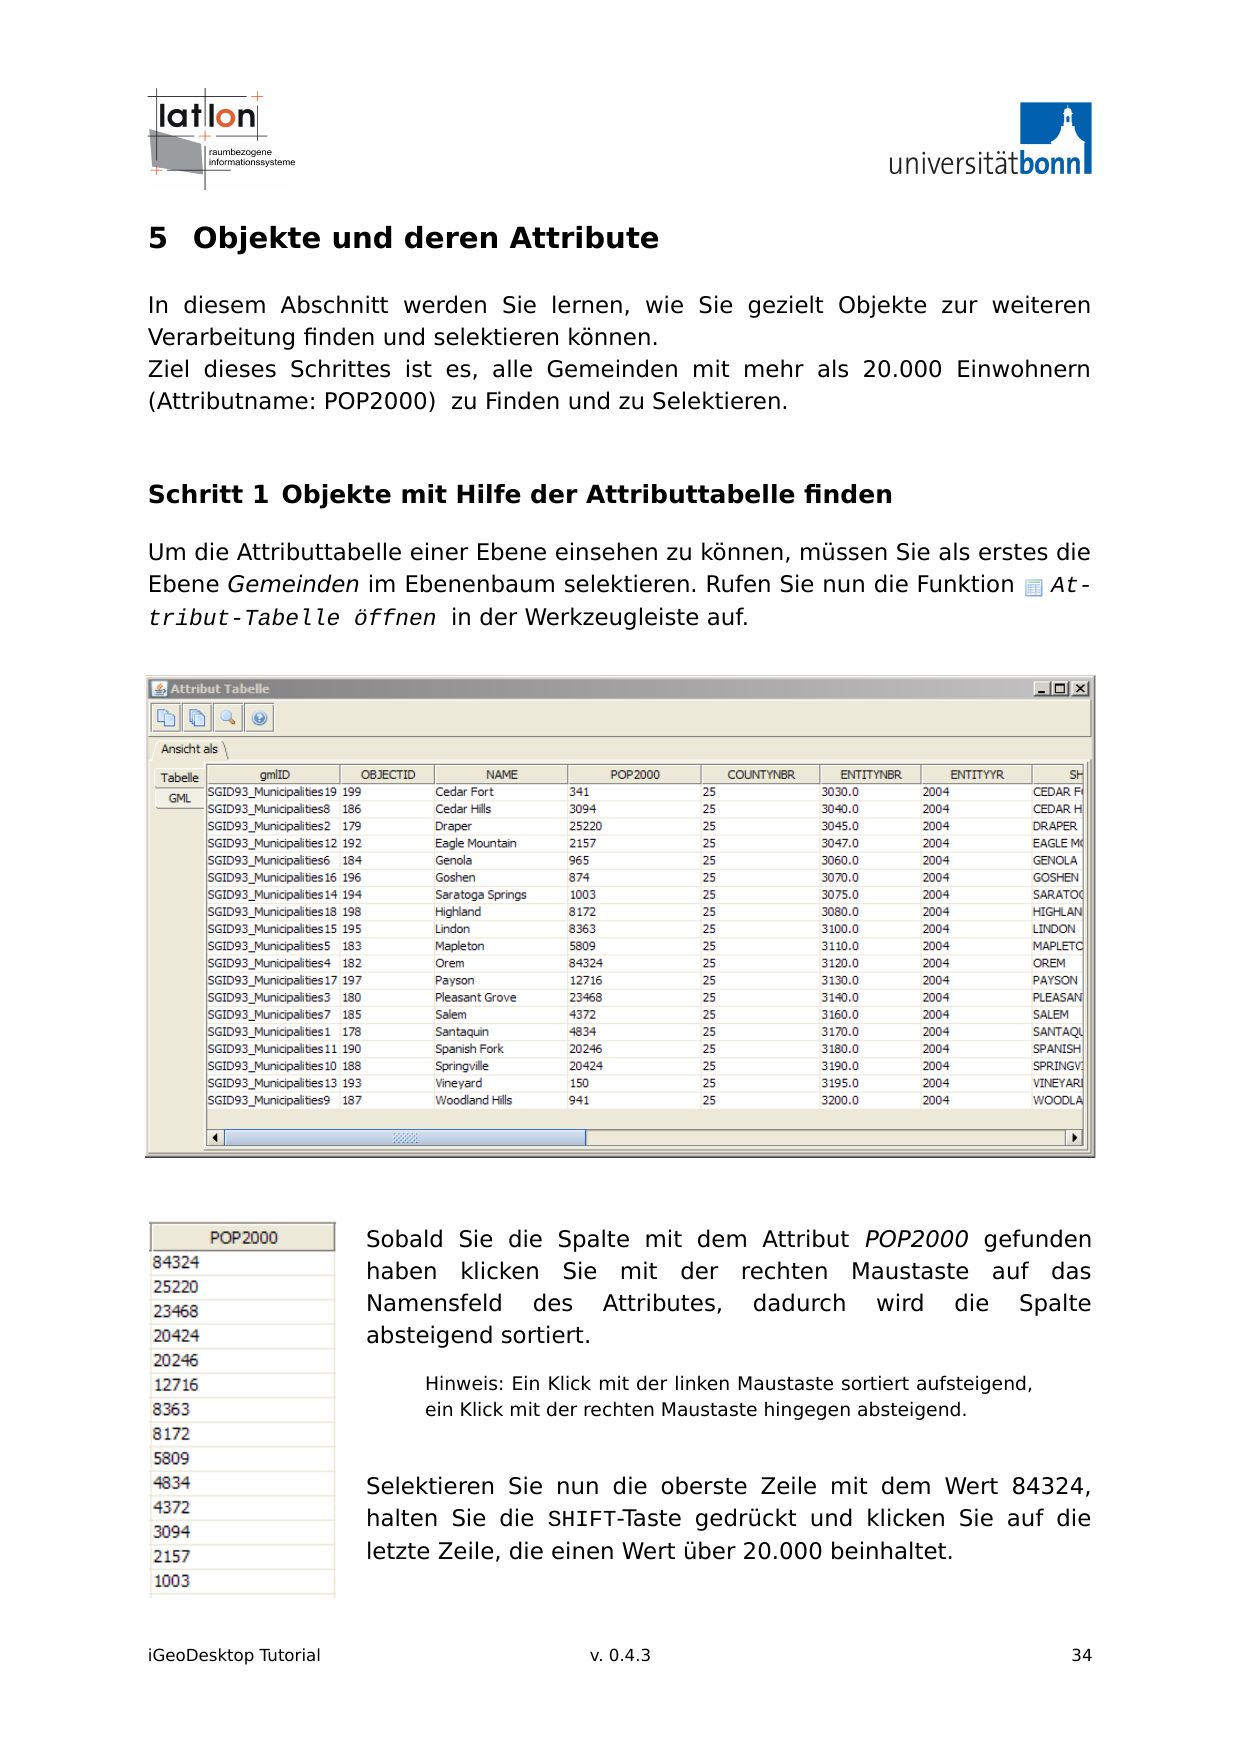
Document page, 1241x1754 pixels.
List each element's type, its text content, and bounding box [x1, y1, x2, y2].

text Hinweis: Ein Klick mit der linken Maustaste sortiert aufsteigend, ein Klick mit der rechten Maustaste hingegen absteigend. [337, 1373, 1033, 1421]
picture [149, 1221, 337, 1598]
text Sobald Sie die Spalte mit dem Attribut POP2000 gefunden haben klicken Sie mit der rechten Maustaste auf das Namensfeld des Attributes, dadurch wird die Spalte absteigend sortiert. [148, 1158, 1092, 1349]
text In diesem Abschnitt werden Sie lernen, wie Sie gezielt Objekte zur weiteren Verarbeitung finden und selektieren können. Ziel dieses Schrittes ist es, alle Gemeinden mit mehr als 20.000 Einwohnern (Attributname: POP2000) zu Finden und zu Selektieren. [148, 292, 1092, 415]
picture [144, 675, 1096, 1158]
subtitle Objekte und deren Attribute [148, 221, 1092, 255]
picture [147, 88, 295, 190]
picture [889, 102, 1093, 174]
text Um die Attributtabelle einer Ebene einsehen zu können, müssen Sie als erstes die Ebene Gemeinden im Ebenenbaum selektieren. Rufen Sie nun die Funktion At­tribut-Tabelle öffnen in der Werkzeugleiste auf. [148, 539, 1092, 633]
text Selektieren Sie nun die oberste Zeile mit dem Wert 84324, halten Sie die SHIFT-Taste gedrückt und klicken Sie auf die letzte Zeile, die einen Wert über 20.000 beinhaltet. [337, 1473, 1092, 1565]
picture [1024, 578, 1044, 598]
subtitle Objekte mit Hilfe der Attributtabelle finden [148, 480, 1092, 509]
